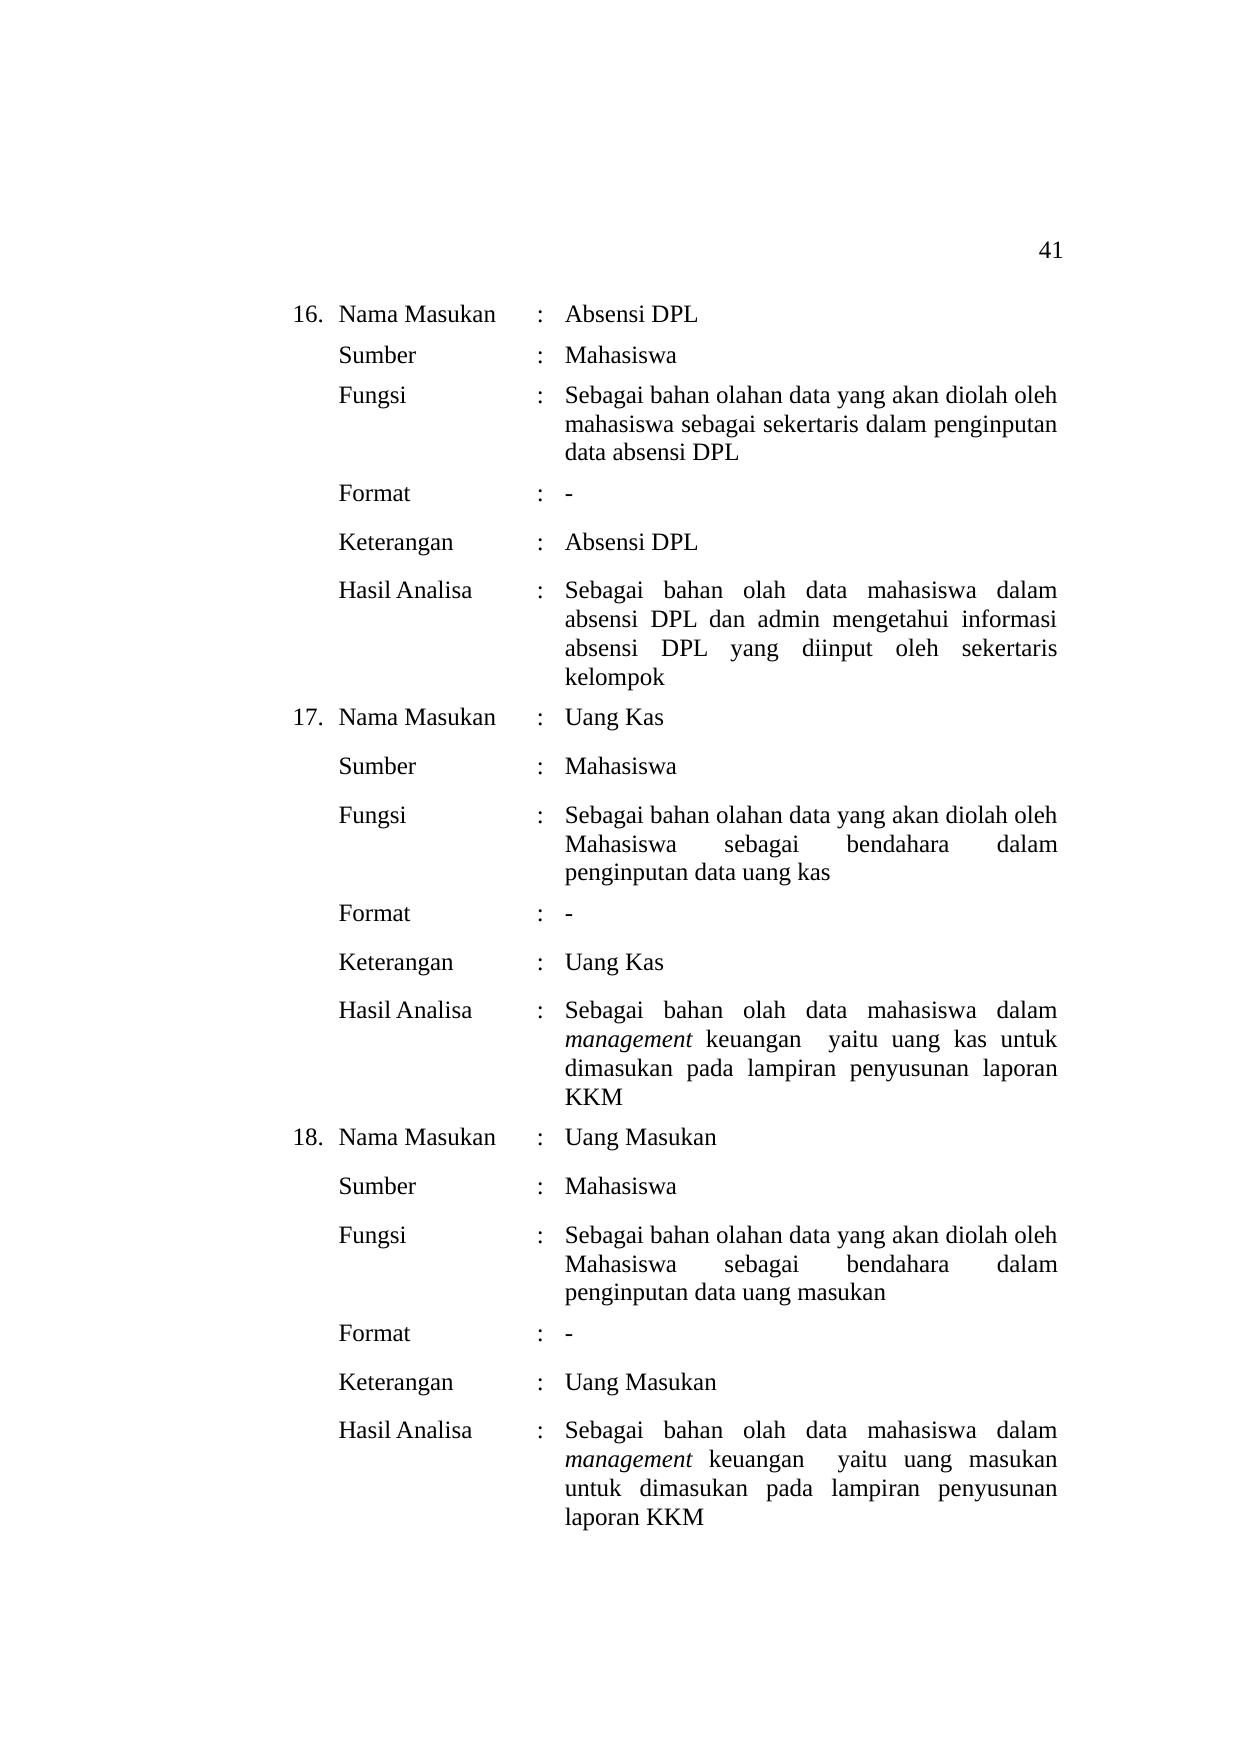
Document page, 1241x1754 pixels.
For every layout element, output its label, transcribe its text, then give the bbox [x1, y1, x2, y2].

table_cell Keterangan [333, 521, 531, 570]
table_cell [286, 1214, 332, 1312]
table_cell [286, 570, 332, 696]
table_cell Fungsi [333, 1214, 531, 1312]
table_cell Sebagai bahan olah data mahasiswa dalam management keuangan yaitu uang kas untuk dimasukan pada lampiran penyusunan laporan KKM [559, 990, 1063, 1116]
table_cell Uang Kas [559, 941, 1063, 990]
table_cell : [531, 696, 559, 745]
table_cell Hasil Analisa [333, 990, 531, 1116]
table_cell - [559, 472, 1063, 521]
table_cell Sebagai bahan olah data mahasiswa dalam absensi DPL dan admin mengetahui informasi absensi DPL yang diinput oleh sekertaris kelompok [559, 570, 1063, 696]
table_cell Absensi DPL [559, 521, 1063, 570]
table_cell Uang Masukan [559, 1116, 1063, 1165]
table_header : [531, 294, 559, 334]
table_cell : [531, 1116, 559, 1165]
table_cell Sumber [333, 745, 531, 794]
table_cell [286, 990, 332, 1116]
table_cell Sebagai bahan olahan data yang akan diolah oleh mahasiswa sebagai sekertaris dalam penginputan data absensi DPL [559, 374, 1063, 472]
table_cell [286, 745, 332, 794]
table_cell [286, 1410, 332, 1536]
table_cell Format [333, 892, 531, 941]
table_cell 17. [286, 696, 332, 745]
table_cell : [531, 794, 559, 892]
table_cell Sebagai bahan olah data mahasiswa dalam management keuangan yaitu uang masukan untuk dimasukan pada lampiran penyusunan laporan KKM [559, 1410, 1063, 1536]
table_cell Hasil Analisa [333, 570, 531, 696]
table_cell Hasil Analisa [333, 1410, 531, 1536]
table_cell Sumber [333, 1165, 531, 1214]
table_cell : [531, 472, 559, 521]
table_header Nama Masukan [333, 294, 531, 334]
table_cell [286, 1165, 332, 1214]
table_cell : [531, 374, 559, 472]
table_cell : [531, 1361, 559, 1410]
table_cell Keterangan [333, 941, 531, 990]
table_cell [286, 1361, 332, 1410]
table_header 16. [286, 294, 332, 334]
table_cell [286, 334, 332, 374]
table_cell Fungsi [333, 374, 531, 472]
table_cell [286, 472, 332, 521]
table_cell [286, 794, 332, 892]
table_cell Sumber [333, 334, 531, 374]
table_cell - [559, 892, 1063, 941]
table_cell Nama Masukan [333, 1116, 531, 1165]
table_cell Keterangan [333, 1361, 531, 1410]
table_cell : [531, 1312, 559, 1361]
table_cell Uang Kas [559, 696, 1063, 745]
table_cell Sebagai bahan olahan data yang akan diolah oleh Mahasiswa sebagai bendahara dalam penginputan data uang masukan [559, 1214, 1063, 1312]
table_cell : [531, 570, 559, 696]
table_cell Mahasiswa [559, 1165, 1063, 1214]
table_cell : [531, 1410, 559, 1536]
table_cell : [531, 1214, 559, 1312]
table_cell Fungsi [333, 794, 531, 892]
table_cell [286, 892, 332, 941]
table_cell [286, 1312, 332, 1361]
table_cell Uang Masukan [559, 1361, 1063, 1410]
table_cell Sebagai bahan olahan data yang akan diolah oleh Mahasiswa sebagai bendahara dalam penginputan data uang kas [559, 794, 1063, 892]
table_cell : [531, 334, 559, 374]
table_cell [286, 521, 332, 570]
table_cell - [559, 1312, 1063, 1361]
table_cell : [531, 1165, 559, 1214]
table_cell : [531, 745, 559, 794]
table_cell Mahasiswa [559, 745, 1063, 794]
table_cell [286, 941, 332, 990]
table_cell Format [333, 472, 531, 521]
table_cell : [531, 892, 559, 941]
table_cell Nama Masukan [333, 696, 531, 745]
table_cell Format [333, 1312, 531, 1361]
table_cell : [531, 990, 559, 1116]
table_cell Mahasiswa [559, 334, 1063, 374]
table_cell : [531, 941, 559, 990]
table_cell [286, 374, 332, 472]
table_cell 18. [286, 1116, 332, 1165]
table_header Absensi DPL [559, 294, 1063, 334]
table_cell : [531, 521, 559, 570]
